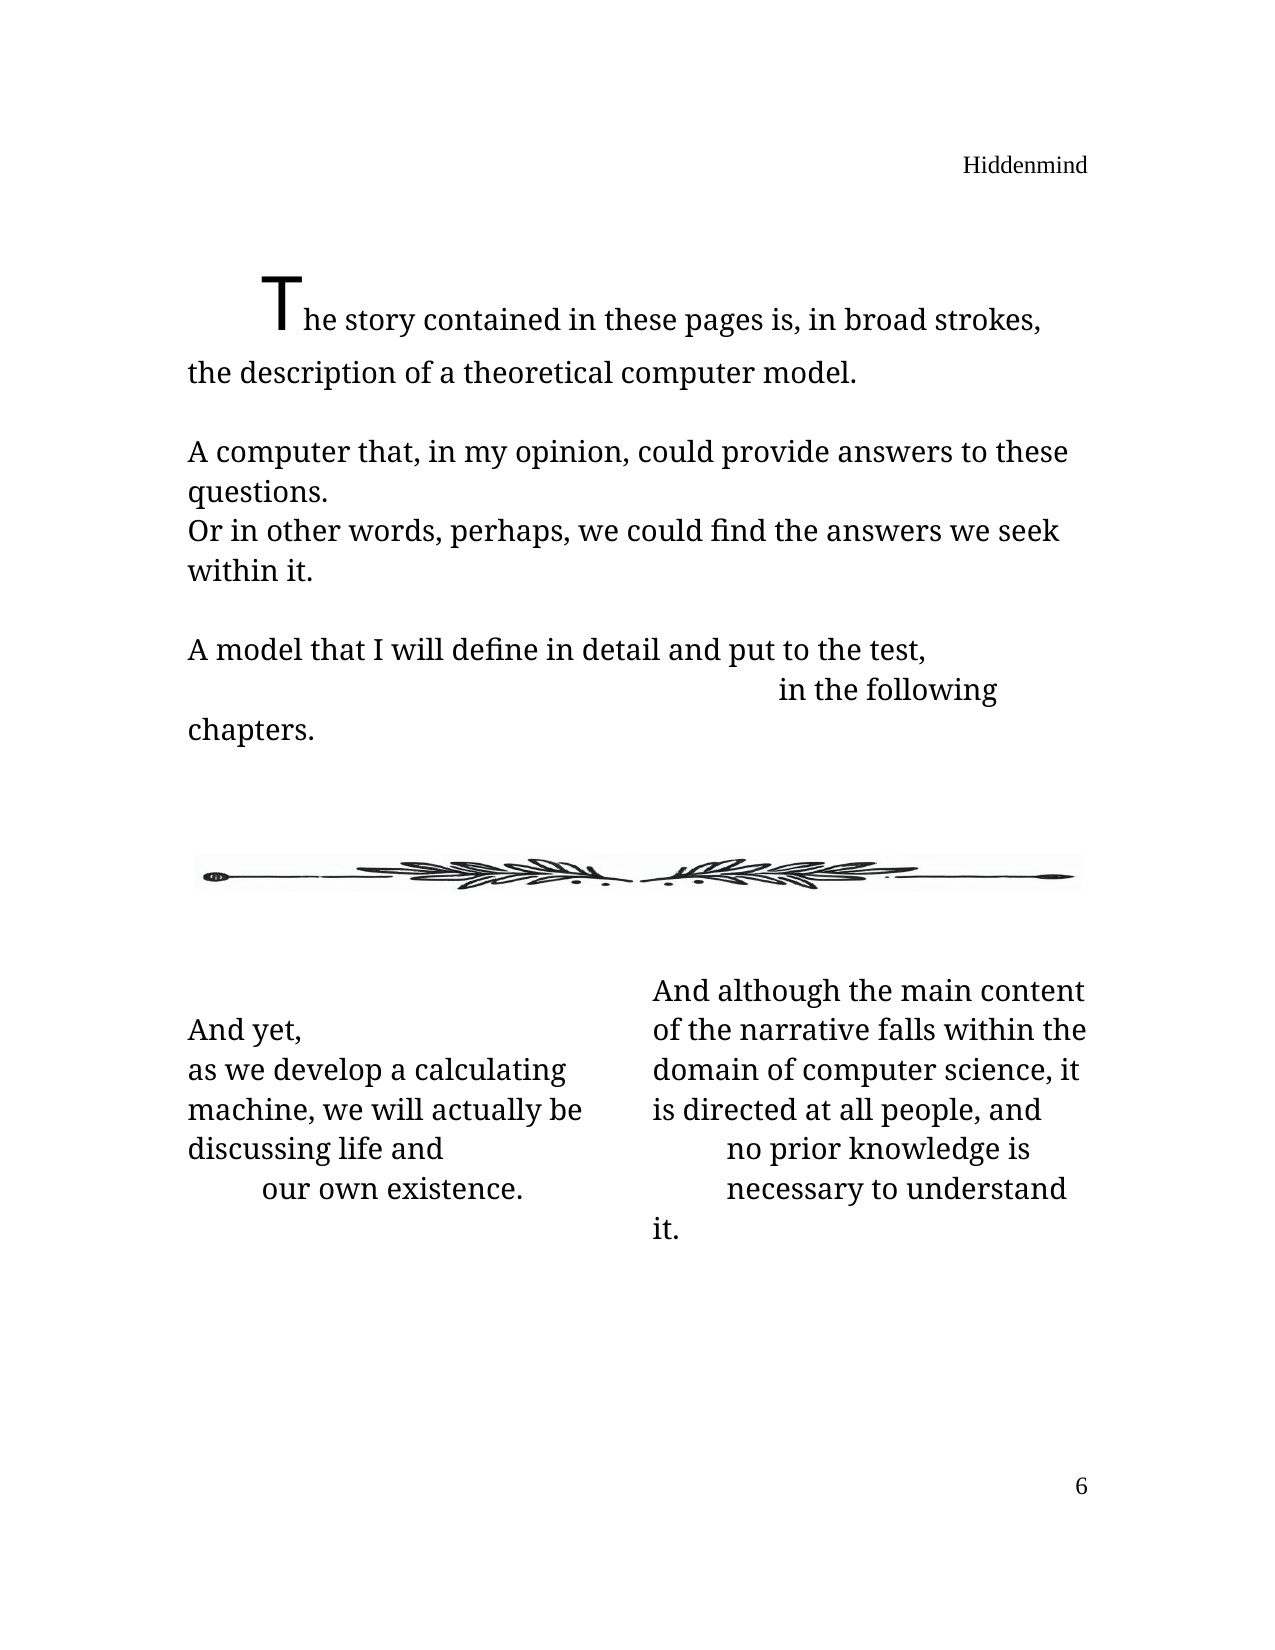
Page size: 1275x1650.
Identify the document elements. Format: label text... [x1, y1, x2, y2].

text Or in other words, perhaps, we could find the answers we seek within it. [187, 511, 1087, 590]
text as we develop a calculating machine, we will actually be discussing life and our own existence. [187, 1049, 622, 1208]
text And yet, [187, 1009, 622, 1049]
text the description of a theoretical computer model. [187, 352, 1087, 392]
text in the following chapters. [187, 669, 1087, 749]
text A computer that, in my opinion, could provide answers to these questions. [187, 431, 1087, 511]
picture [193, 854, 1083, 891]
text no prior knowledge is [652, 1128, 1087, 1168]
text necessary to understand it. [652, 1168, 1087, 1248]
text The story contained in these pages is, in broad strokes, [187, 250, 1087, 352]
text And although the main content of the narrative falls within the domain of computer science, it is directed at all people, and [652, 970, 1087, 1128]
text A model that I will define in detail and put to the test, [187, 630, 1087, 669]
